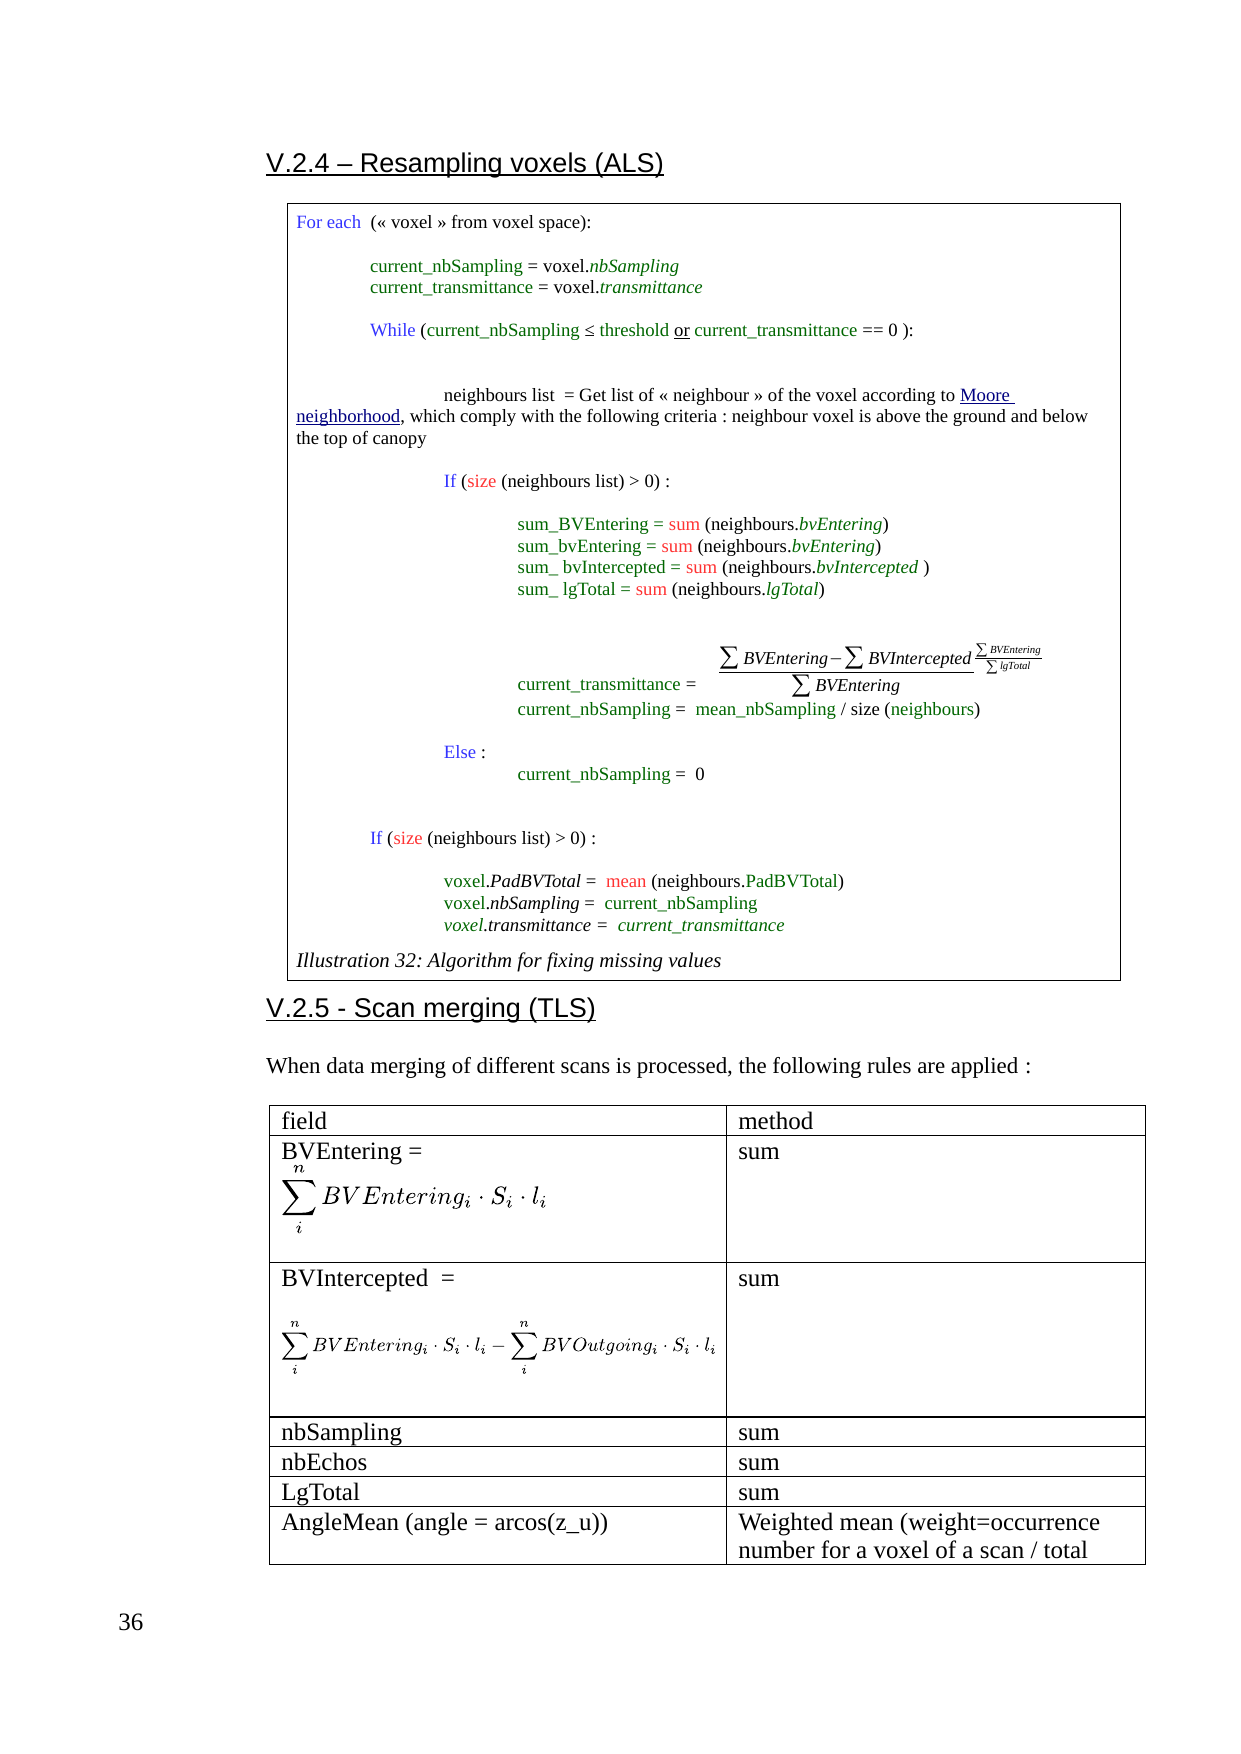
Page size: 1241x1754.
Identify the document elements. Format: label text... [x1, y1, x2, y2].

text voxel.nbSampling = current_nbSampling [296, 892, 1111, 913]
text sum_ lgTotal = sum (neighbours.lgTotal) [296, 578, 1111, 599]
text While (current_nbSampling ≤ threshold or current_transmittance == 0 ): [296, 319, 1111, 341]
subtitle V.2.5 - Scan merging (TLS) [266, 286, 1122, 1024]
text current_nbSampling = 0 [296, 763, 1111, 784]
table_cell BVIntercepted = [270, 1263, 726, 1416]
text Illustration 32: Algorithm for fixing missing values [296, 948, 1111, 972]
text sum_ bvIntercepted = sum (neighbours.bvIntercepted ) [296, 556, 1111, 578]
table_cell sum [727, 1263, 1145, 1416]
table_cell Weighted mean (weight=occurrence number for a voxel of a scan / total [727, 1507, 1145, 1564]
text voxel.transmittance = current_transmittance [296, 913, 1111, 935]
text If (size (neighbours list) > 0) : [296, 827, 1111, 849]
table_header method [727, 1106, 1145, 1135]
text voxel.PadBVTotal = mean (neighbours.PadBVTotal) [296, 870, 1111, 892]
text For each (« voxel » from voxel space): [296, 211, 1111, 233]
text If (size (neighbours list) > 0) : [296, 470, 1111, 492]
table_cell sum [727, 1447, 1145, 1476]
table_cell sum [727, 1477, 1145, 1506]
text sum_BVEntering = sum (neighbours.bvEntering) [296, 513, 1111, 535]
table_cell nbEchos [270, 1447, 726, 1476]
text current_nbSampling = voxel.nbSampling [296, 254, 1111, 276]
table_cell sum [727, 1136, 1145, 1262]
table_cell sum [727, 1418, 1145, 1446]
table_header field [270, 1106, 726, 1135]
text neighbours list = Get list of « neighbour » of the voxel according to Moore neighborhood, which comply with the following criteria : neighbour voxel is above the ground and below the top of canopy [296, 384, 1111, 448]
text Else : [296, 741, 1111, 763]
text When data merging of different scans is processed, the following rules are applied : [266, 1052, 1122, 1079]
text current_nbSampling = mean_nbSampling / size (neighbours) [296, 698, 1111, 719]
text sum_bvEntering = sum (neighbours.bvEntering) [296, 535, 1111, 556]
subtitle V.2.4 – Resampling voxels (ALS) [266, 147, 1122, 178]
table_cell LgTotal [270, 1477, 726, 1506]
text current_transmittance = [296, 643, 1111, 698]
table_cell BVEntering = [270, 1136, 726, 1262]
table_cell nbSampling [270, 1418, 726, 1446]
text current_transmittance = voxel.transmittance [296, 276, 1111, 298]
table_cell AngleMean (angle = arcos(z_u)) [270, 1507, 726, 1564]
